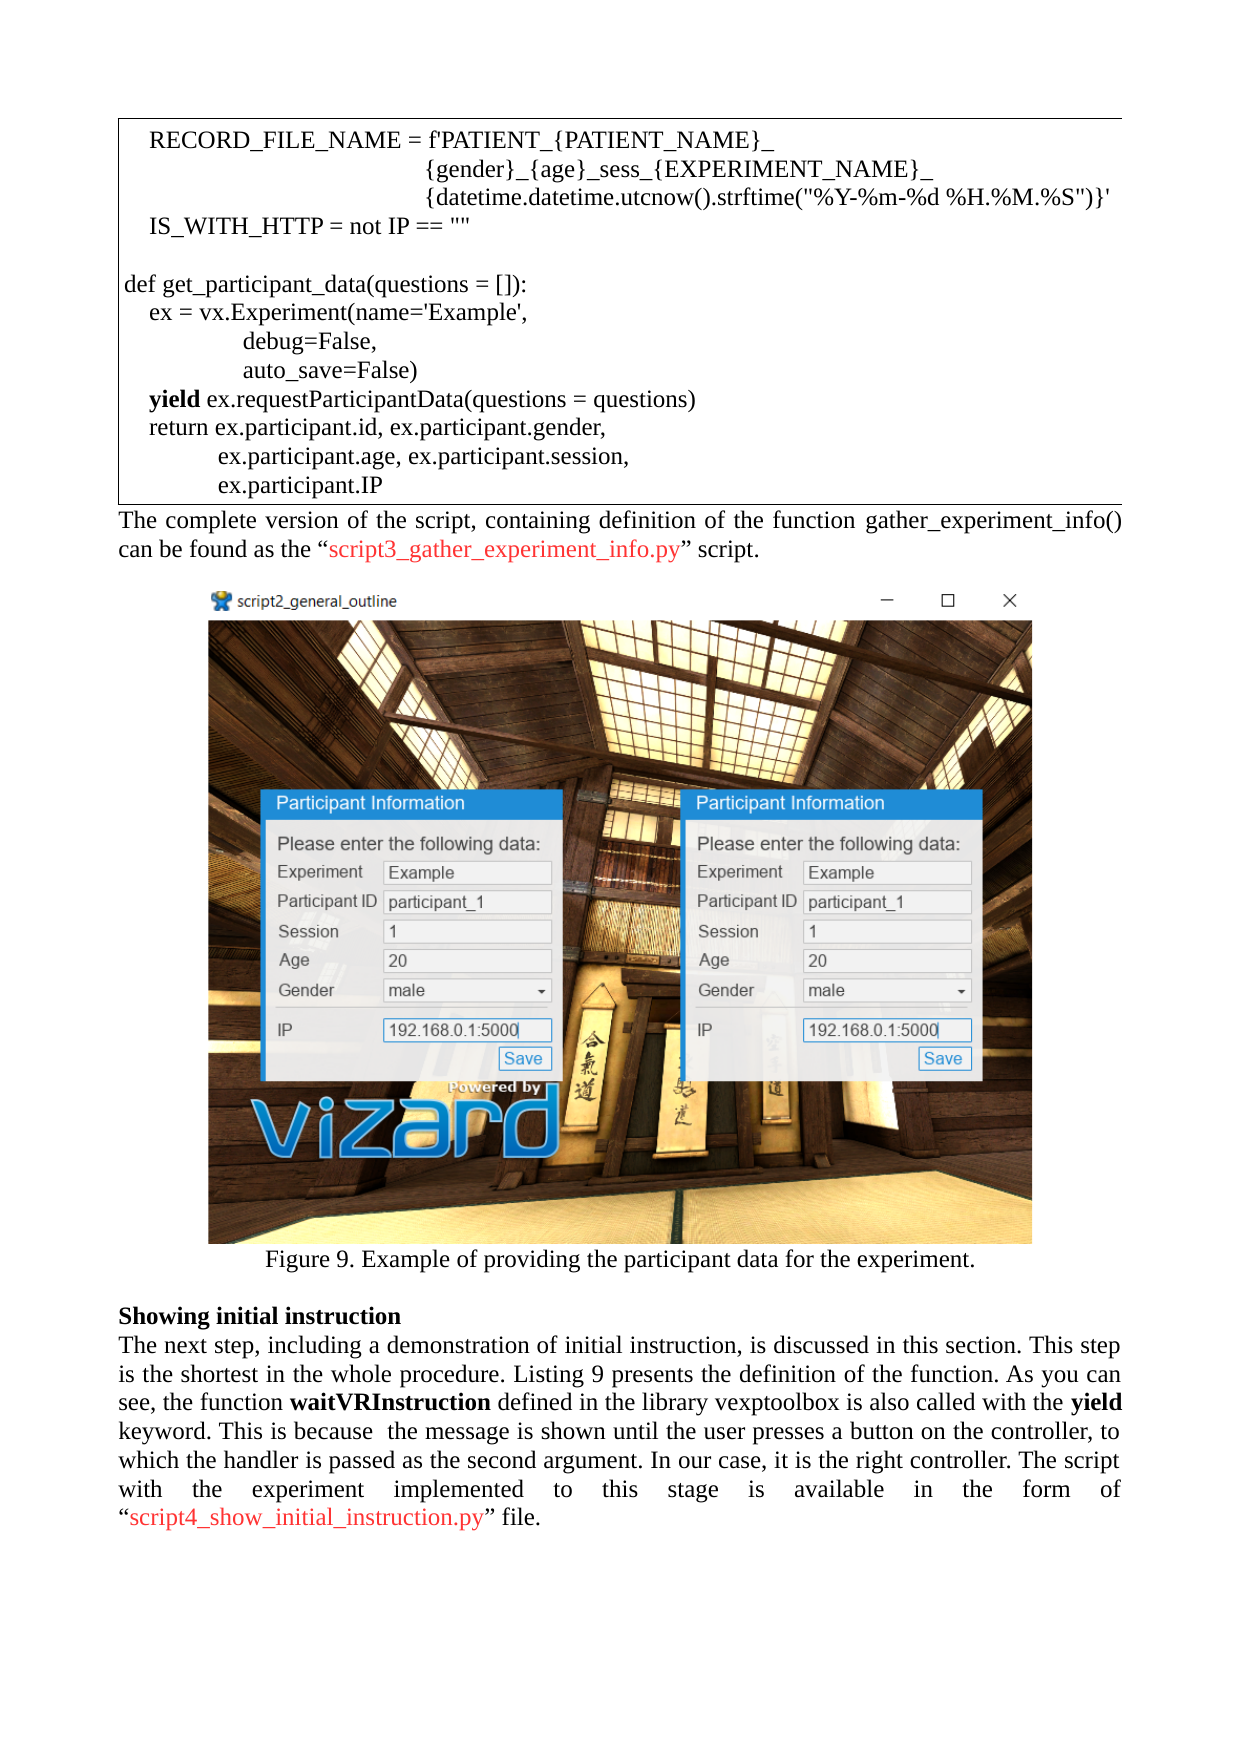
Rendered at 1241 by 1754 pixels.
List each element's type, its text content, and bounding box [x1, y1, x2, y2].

text Figure 9. Example of providing the participant data for the experiment. [118, 592, 1122, 1272]
picture [208, 591, 1033, 1244]
text The next step, including a demonstration of initial instruction, is discussed in this section. This step is the shortest in the whole procedure. Listing 9 presents the definition of the function. As you can see, the function waitVRInstruction defined in the library vexptoolbox is also called with the yield keyword. This is because the message is shown until the user presses a button on the controller, to which the handler is passed as the second argument. In our case, it is the right controller. The script with the experiment implemented to this stage is available in the form of “script4_show_initial_instruction.py” file. [118, 1330, 1122, 1531]
table_header RECORD_FILE_NAME = f'PATIENT_{PATIENT_NAME}_ {gender}_{age}_sess_{EXPERIMENT_NAME}_ {datetime.datetime.utcnow().strftime("%Y-%m-%d %H.%M.%S")}' IS_WITH_HTTP = not IP == "" def get_participant_data(questions = []): ex = vx.Experiment(name='Example', debug=False, auto_save=False) yield ex.requestParticipantData(questions = questions) return ex.participant.id, ex.participant.gender, ex.participant.age, ex.participant.session, ex.participant.IP [119, 119, 1122, 504]
text Showing initial instruction [118, 1301, 1122, 1330]
text The complete version of the script, containing definition of the function gather_experiment_info() can be found as the “script3_gather_experiment_info.py” script. [118, 505, 1122, 563]
